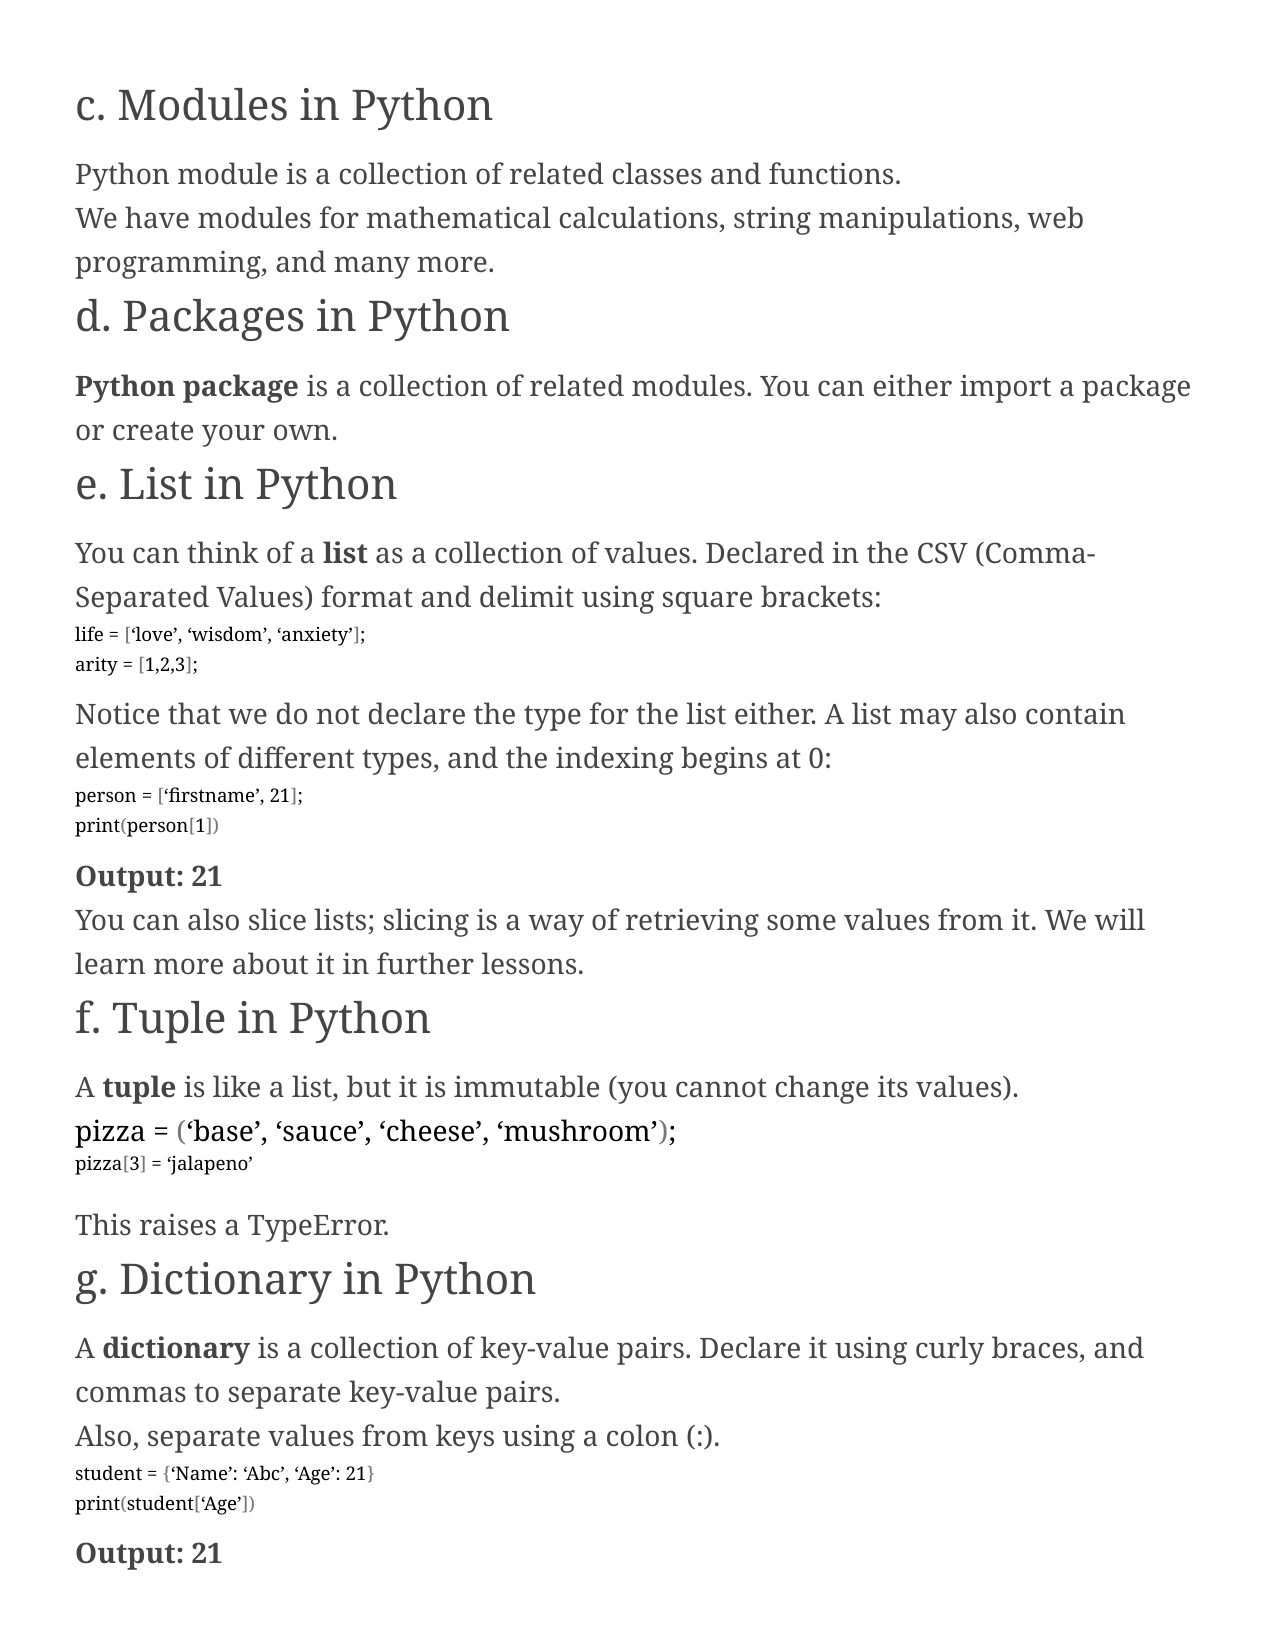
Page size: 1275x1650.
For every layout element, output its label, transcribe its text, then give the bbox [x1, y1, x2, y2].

text A tuple is like a list, but it is immutable (you cannot change its values). [75, 1067, 1200, 1106]
text Python module is a collection of related classes and functions. [75, 154, 1200, 193]
text pizza[3] = ‘jalapeno’ [75, 1150, 1200, 1175]
text arity = [1,2,3]; [75, 651, 1200, 676]
subtitle e. List in Python [75, 454, 1200, 512]
text print(person[1]) [75, 812, 1200, 838]
text Also, separate values from keys using a colon (:). [75, 1416, 1200, 1455]
text Python package is a collection of related modules. You can either import a package or create your own. [75, 366, 1200, 448]
text We have modules for mathematical calculations, string manipulations, web programming, and many more. [75, 198, 1200, 281]
subtitle d. Packages in Python [75, 287, 1200, 344]
text You can also slice lists; slicing is a way of retrieving some values from it. We will learn more about it in further lessons. [75, 900, 1200, 982]
text print(student[‘Age’]) [75, 1490, 1200, 1515]
text student = {‘Name’: ‘Abc’, ‘Age’: 21} [75, 1461, 1200, 1486]
text Output: 21 [75, 1534, 1200, 1572]
subtitle c. Modules in Python [75, 75, 1200, 132]
text This raises a TypeError. [75, 1205, 1200, 1243]
text person = [‘firstname’, 21]; [75, 783, 1200, 808]
text Output: 21 [75, 856, 1200, 894]
text life = [‘love’, ‘wisdom’, ‘anxiety’]; [75, 622, 1200, 647]
subtitle g. Dictionary in Python [75, 1249, 1200, 1306]
subtitle f. Tuple in Python [75, 988, 1200, 1046]
text pizza = (‘base’, ‘sauce’, ‘cheese’, ‘mushroom’); [75, 1112, 1200, 1150]
text Notice that we do not declare the type for the list either. A list may also contain elements of different types, and the indexing begins at 0: [75, 695, 1200, 777]
text You can think of a list as a collection of values. Declared in the CSV (Comma-Separated Values) format and delimit using square brackets: [75, 533, 1200, 616]
text A dictionary is a collection of key-value pairs. Declare it using curly braces, and commas to separate key-value pairs. [75, 1328, 1200, 1411]
